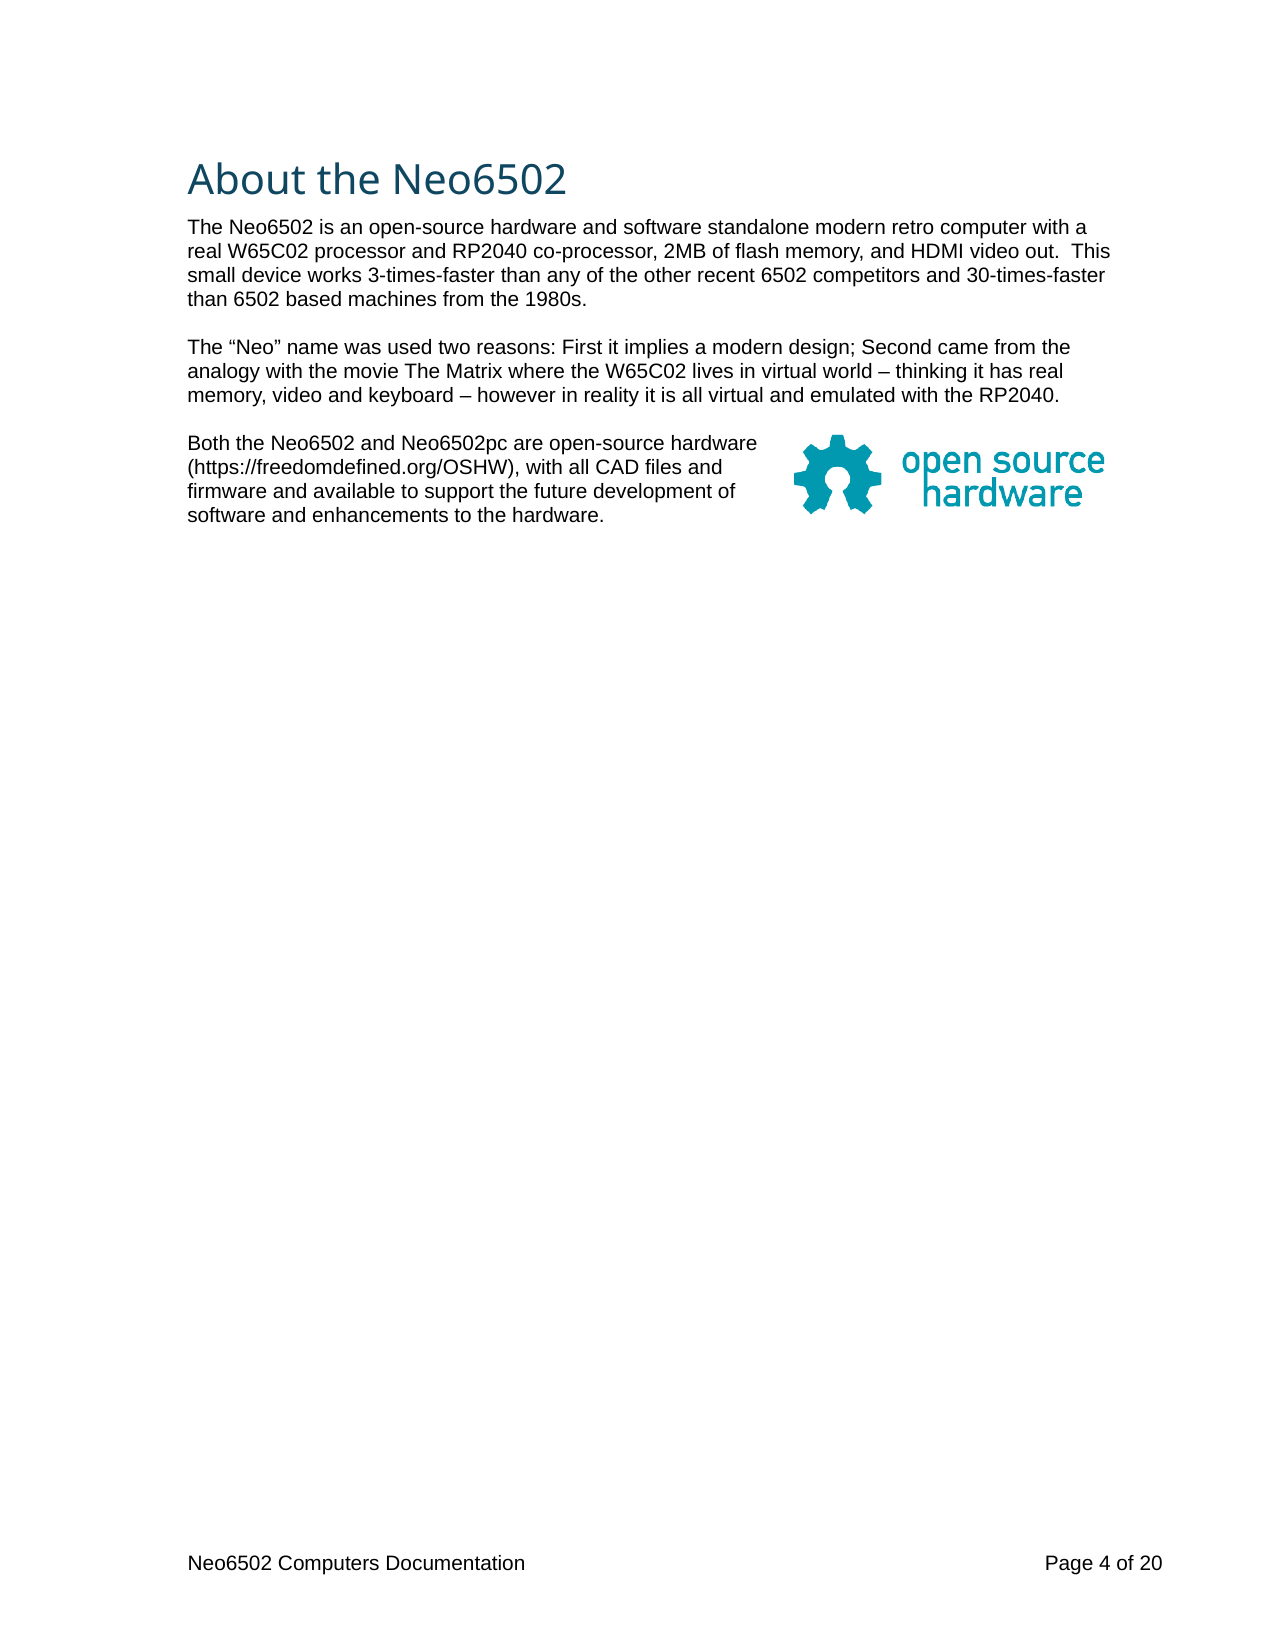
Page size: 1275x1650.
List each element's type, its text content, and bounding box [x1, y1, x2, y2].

text The Neo6502 is an open-source hardware and software standalone modern retro computer with a real W65C02 processor and RP2040 co-processor, 2MB of flash memory, and HDMI video out. This small device works 3-times-faster than any of the other recent 6502 competitors and 30-times-faster than 6502 based machines from the 1980s. [187, 215, 1118, 311]
text Both the Neo6502 and Neo6502pc are open-source hardware (https://freedomdefined.org/OSHW), with all CAD files and firmware and available to support the future development of software and enhancements to the hardware. [187, 431, 1118, 527]
picture [789, 431, 1108, 517]
subtitle About the Neo6502 [187, 150, 1162, 207]
text The “Neo” name was used two reasons: First it implies a modern design; Second came from the analogy with the movie The Matrix where the W65C02 lives in virtual world – thinking it has real memory, video and keyboard – however in reality it is all virtual and emulated with the RP2040. [187, 335, 1118, 431]
